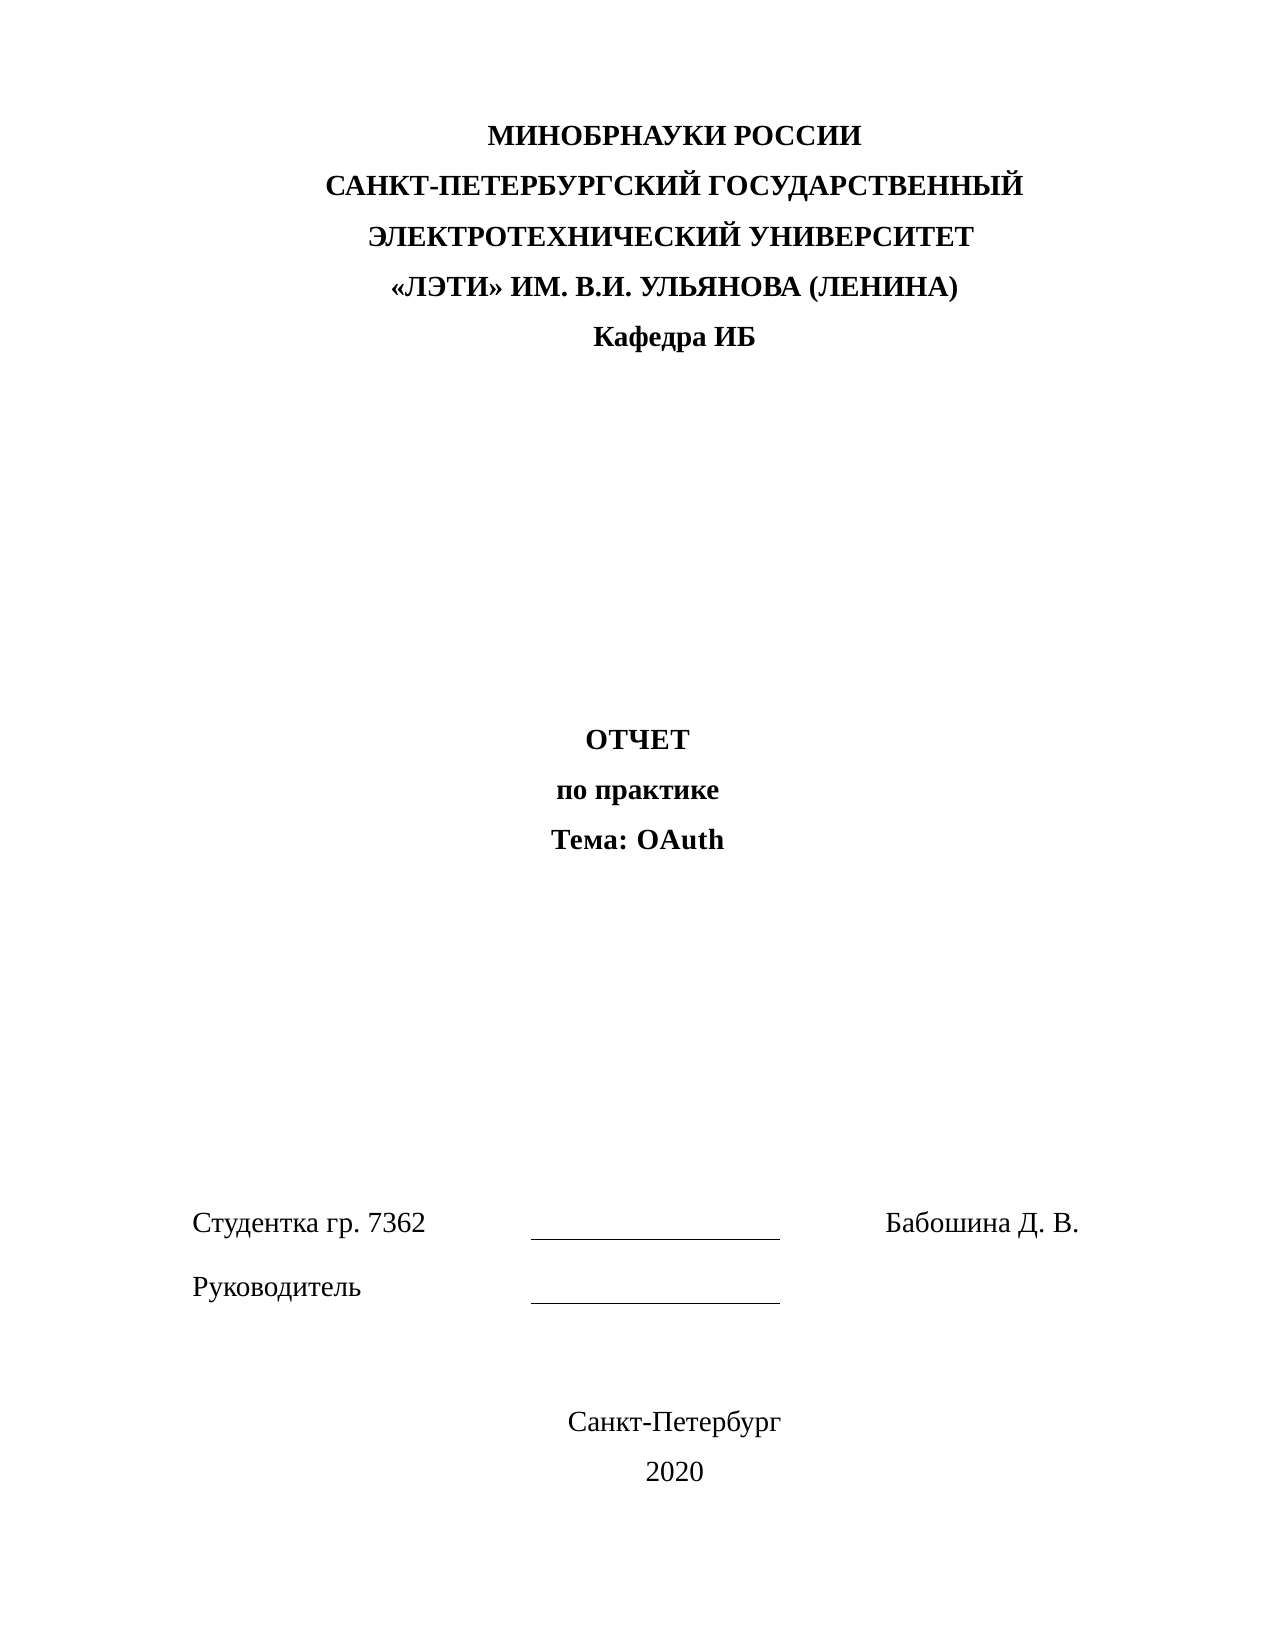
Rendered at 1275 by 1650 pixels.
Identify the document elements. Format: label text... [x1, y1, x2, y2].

table_header Бабошина Д. В. [780, 1175, 1111, 1239]
text Кафедра ИБ [118, 319, 1157, 353]
text 2020 [118, 1454, 1157, 1488]
text Санкт-Петербургский государственный [118, 168, 1157, 202]
table_cell [531, 1240, 780, 1303]
table_header [531, 1175, 780, 1239]
text Тема: OAuth [118, 822, 1157, 856]
text по практике [118, 772, 1157, 806]
text «ЛЭТИ» им. В.И. Ульянова (Ленина) [118, 269, 1157, 303]
text МИНОБРНАУКИ РОССИИ [118, 118, 1157, 152]
table_cell Руководитель [107, 1239, 531, 1303]
text отчет [118, 722, 1157, 755]
table_header Студентка гр. 7362 [107, 1175, 531, 1239]
table_cell [780, 1239, 1111, 1303]
text электротехнический университет [118, 219, 1157, 252]
text Санкт-Петербург [118, 1404, 1157, 1438]
